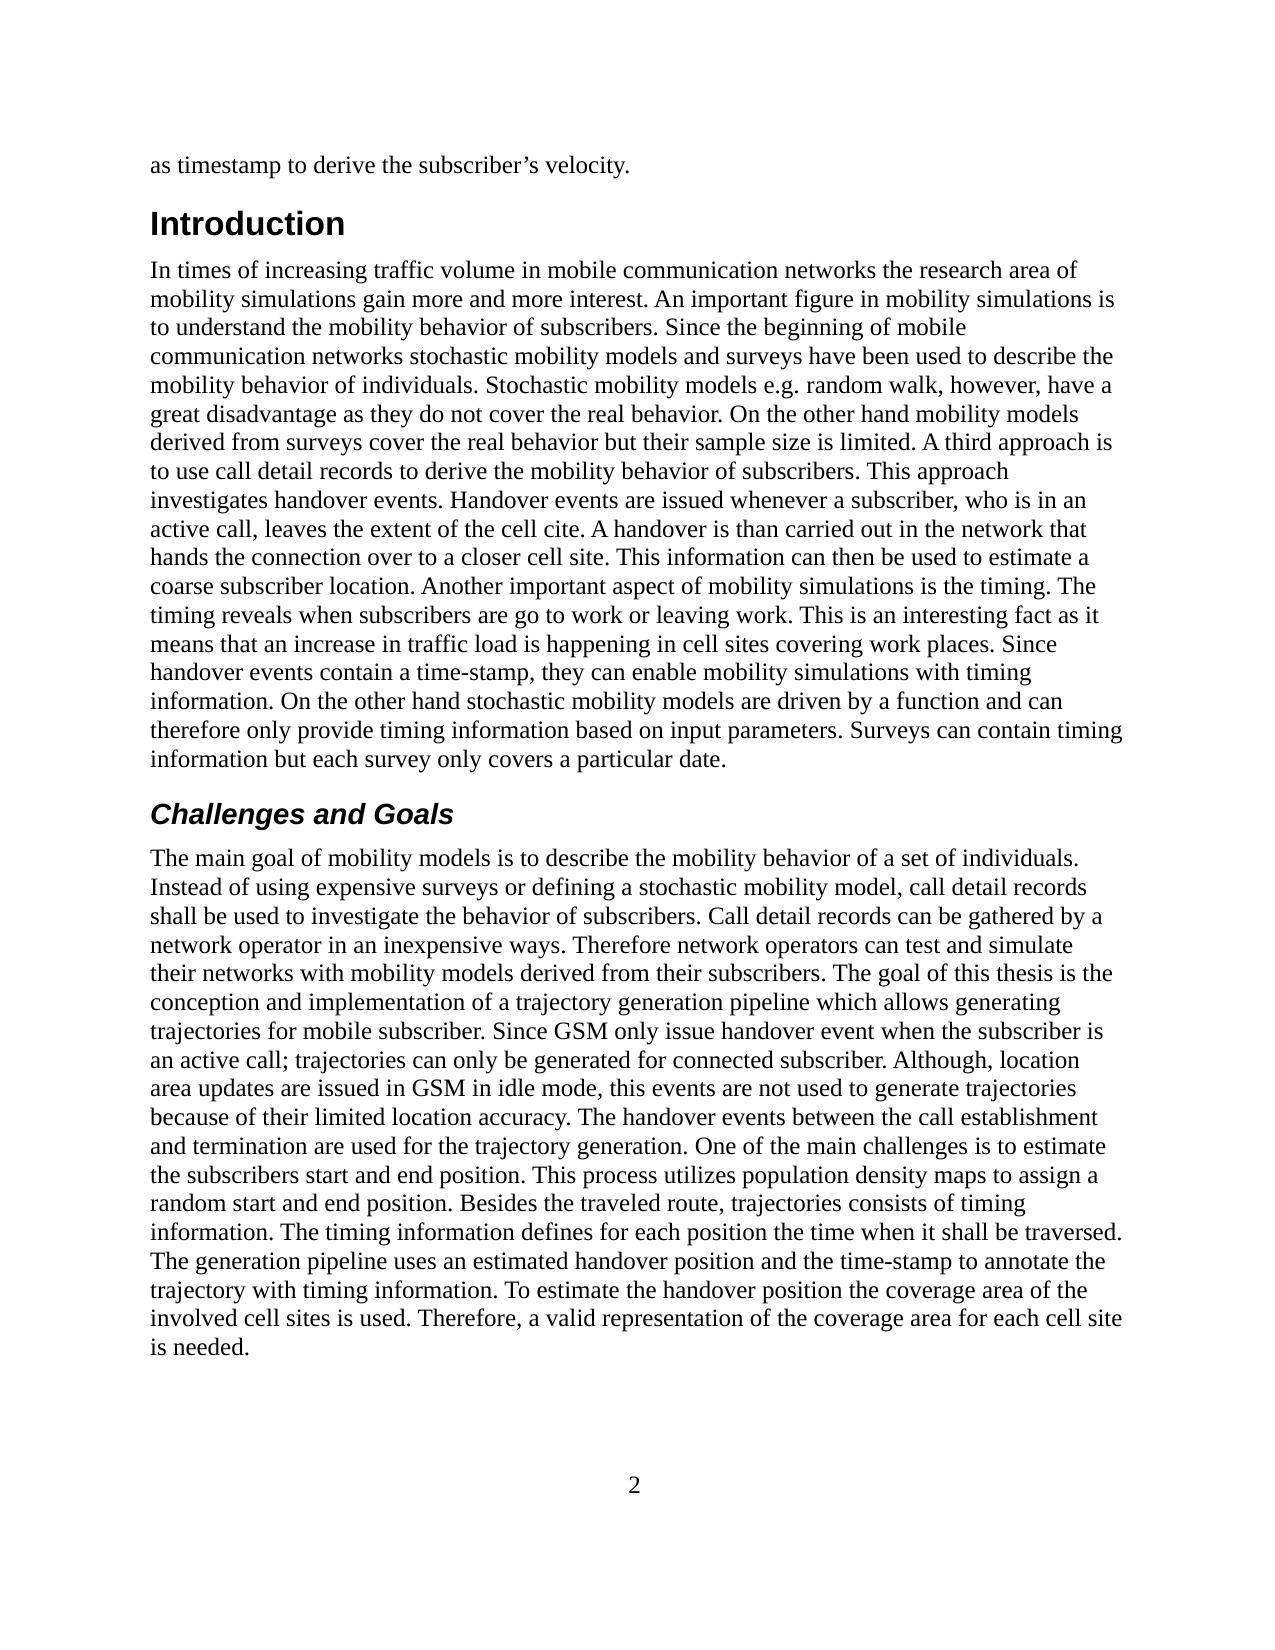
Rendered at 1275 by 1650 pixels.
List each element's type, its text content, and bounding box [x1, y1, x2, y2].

text In times of increasing traffic volume in mobile communication networks the research area of mobility simulations gain more and more interest. An important figure in mobility simulations is to understand the mobility behavior of subscribers. Since the beginning of mobile communication networks stochastic mobility models and surveys have been used to describe the mobility behavior of individuals. Stochastic mobility models e.g. random walk, however, have a great disadvantage as they do not cover the real behavior. On the other hand mobility models derived from surveys cover the real behavior but their sample size is limited. A third approach is to use call detail records to derive the mobility behavior of subscribers. This approach investigates handover events. Handover events are issued whenever a subscriber, who is in an active call, leaves the extent of the cell cite. A handover is than carried out in the network that hands the connection over to a closer cell site. This information can then be used to estimate a coarse subscriber location. Another important aspect of mobility simulations is the timing. The timing reveals when subscribers are go to work or leaving work. This is an interesting fact as it means that an increase in traffic load is happening in cell sites covering work places. Since handover events contain a time-stamp, they can enable mobility simulations with timing information. On the other hand stochastic mobility models are driven by a function and can therefore only provide timing information based on input parameters. Surveys can contain timing information but each survey only covers a particular date. [150, 255, 1125, 772]
subtitle Introduction [150, 204, 1125, 242]
text as timestamp to derive the subscriber’s velocity. [150, 150, 1125, 179]
text The main goal of mobility models is to describe the mobility behavior of a set of individuals. Instead of using expensive surveys or defining a stochastic mobility model, call detail records shall be used to investigate the behavior of subscribers. Call detail records can be gathered by a network operator in an inexpensive ways. Therefore network operators can test and simulate their networks with mobility models derived from their subscribers. The goal of this thesis is the conception and implementation of a trajectory generation pipeline which allows generating trajectories for mobile subscriber. Since GSM only issue handover event when the subscriber is an active call; trajectories can only be generated for connected subscriber. Although, location area updates are issued in GSM in idle mode, this events are not used to generate trajectories because of their limited location accuracy. The handover events between the call establishment and termination are used for the trajectory generation. One of the main challenges is to estimate the subscribers start and end position. This process utilizes population density maps to assign a random start and end position. Besides the traveled route, trajectories consists of timing information. The timing information defines for each position the time when it shall be traversed. The generation pipeline uses an estimated handover position and the time-stamp to annotate the trajectory with timing information. To estimate the handover position the coverage area of the involved cell sites is used. Therefore, a valid representation of the coverage area for each cell site is needed. [150, 843, 1125, 1361]
subtitle Challenges and Goals [150, 797, 1125, 831]
